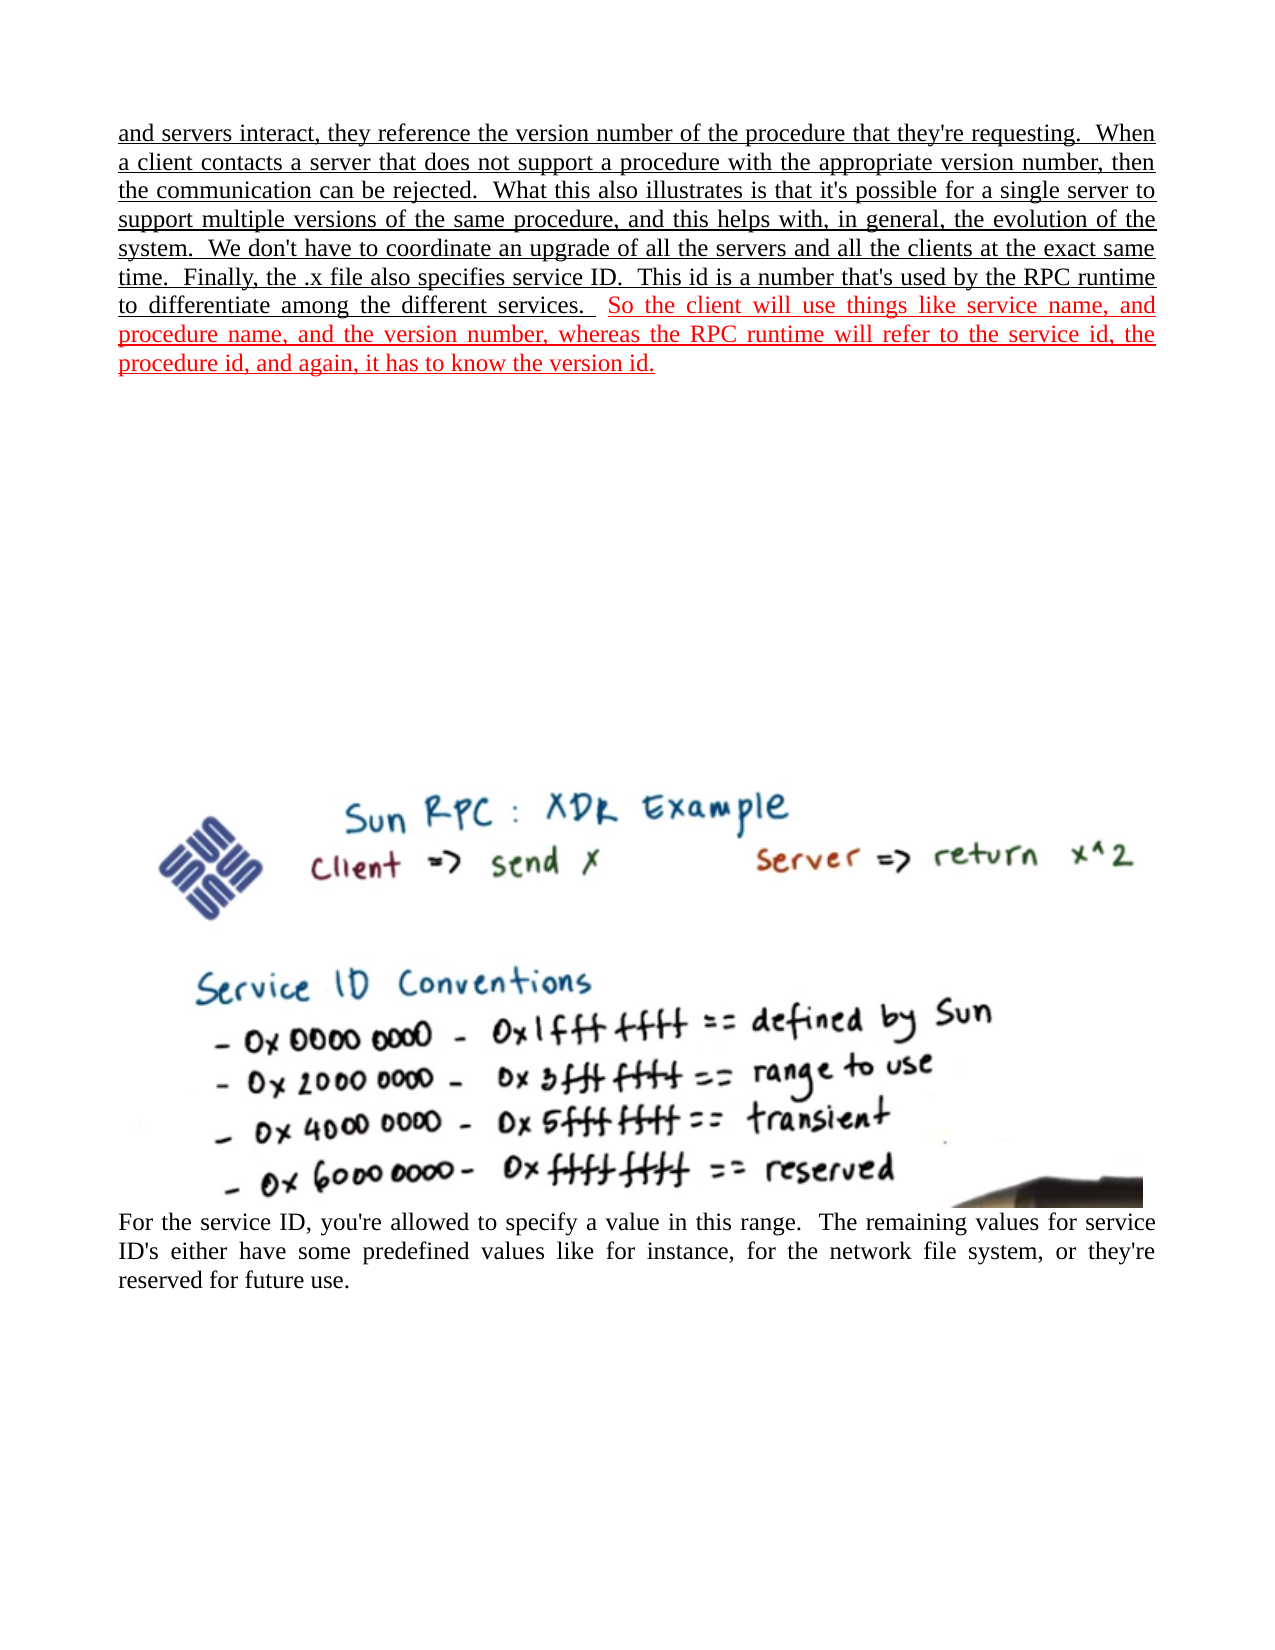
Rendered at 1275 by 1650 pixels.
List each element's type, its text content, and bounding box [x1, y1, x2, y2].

picture [132, 779, 1143, 1208]
text support multiple versions of the same procedure, and this helps with, in general, the evolution of the [118, 202, 1157, 229]
text For the service ID, you're allowed to specify a value in this range. The remaining values for service ID's either have some predefined values like for instance, for the network file system, or they're reserved for future use. [118, 1074, 1157, 1294]
text system. We don't have to coordinate an upgrade of all the servers and all the clients at the exact same time. Finally, the .x file also specifies service ID. This id is a number that's used by the RPC runtime [118, 231, 1157, 287]
text and servers interact, they reference the version number of the procedure that they're requesting. When a client contacts a server that does not support a procedure with the appropriate version number, then the communication can be rejected. What this also illustrates is that it's possible for a single server to [118, 118, 1157, 201]
text to differentiate among the different services. So the client will use things like service name, and procedure name, and the version number, whereas the RPC runtime will refer to the service id, the procedure id, and again, it has to know the version id. [118, 288, 1157, 377]
